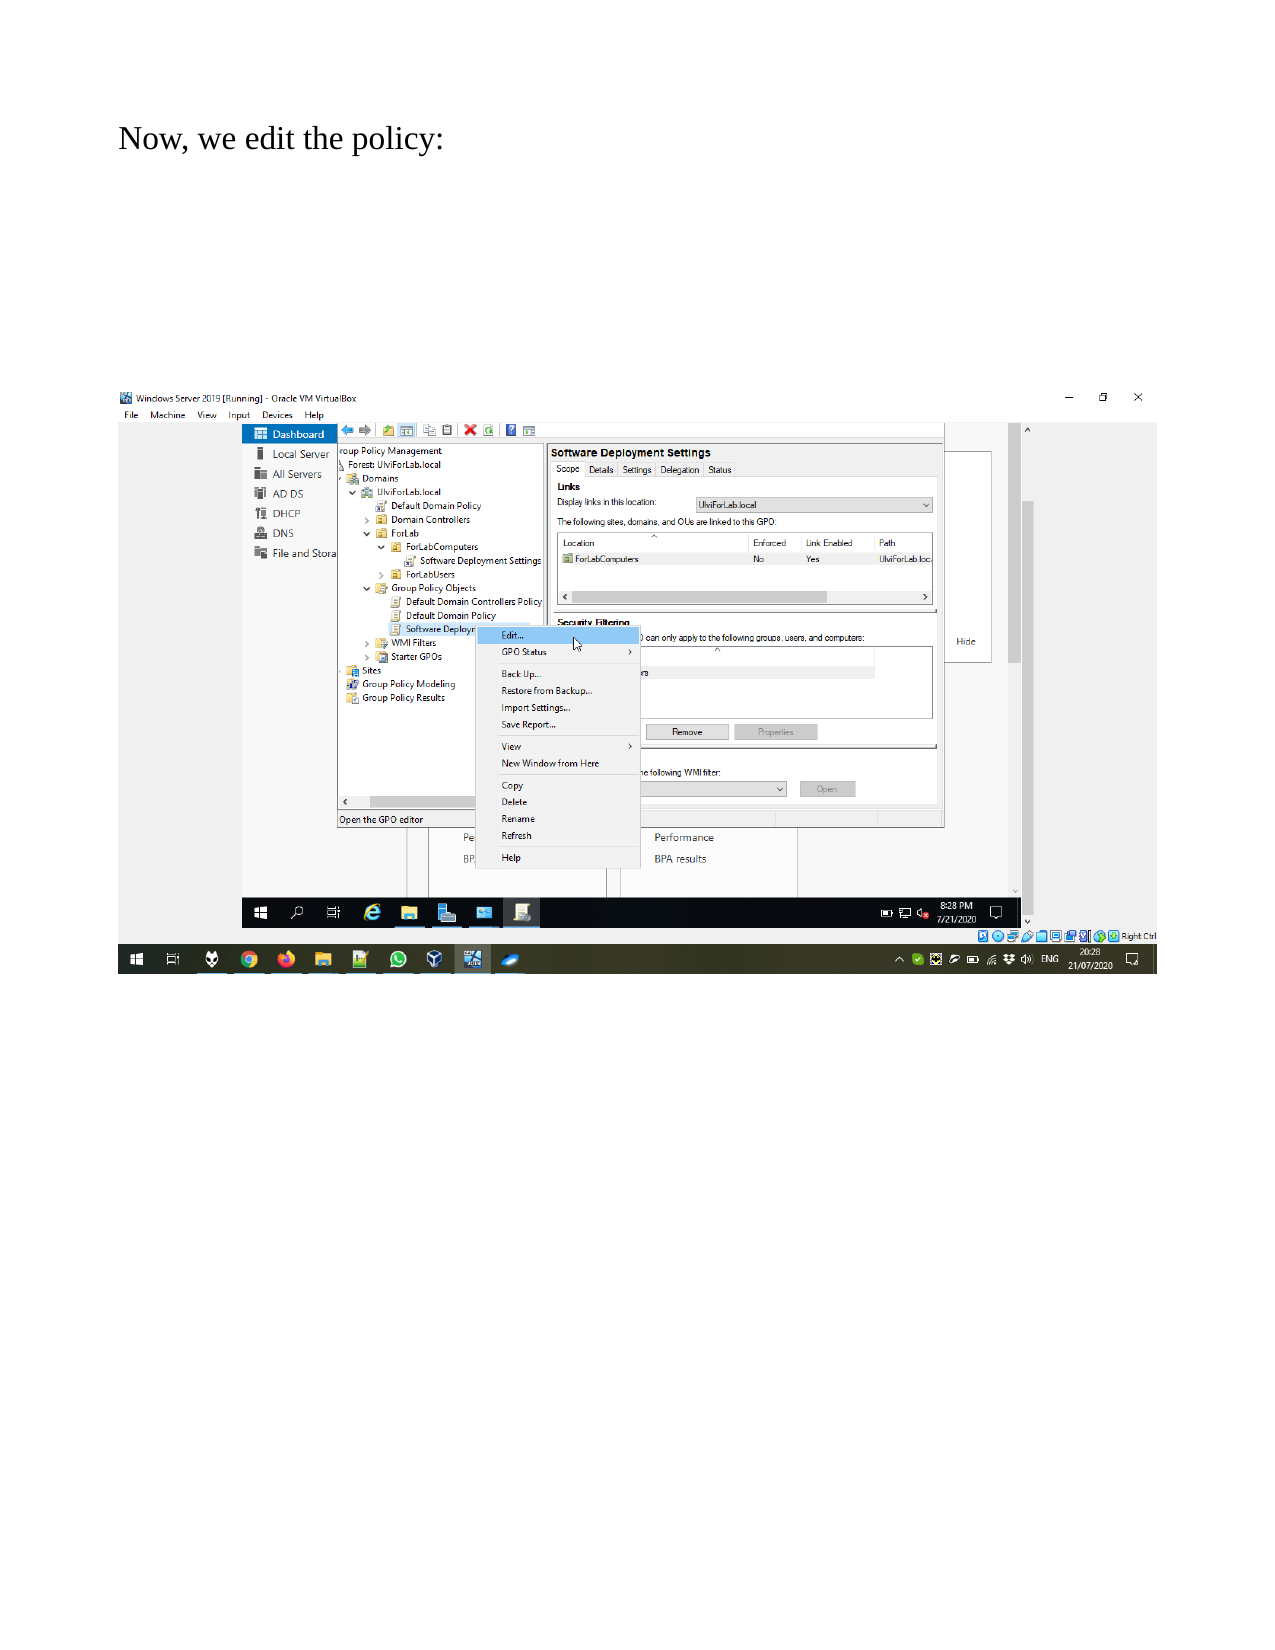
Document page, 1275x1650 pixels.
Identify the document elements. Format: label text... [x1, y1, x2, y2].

picture [118, 389, 1157, 974]
text Now, we edit the policy: [118, 118, 1157, 156]
